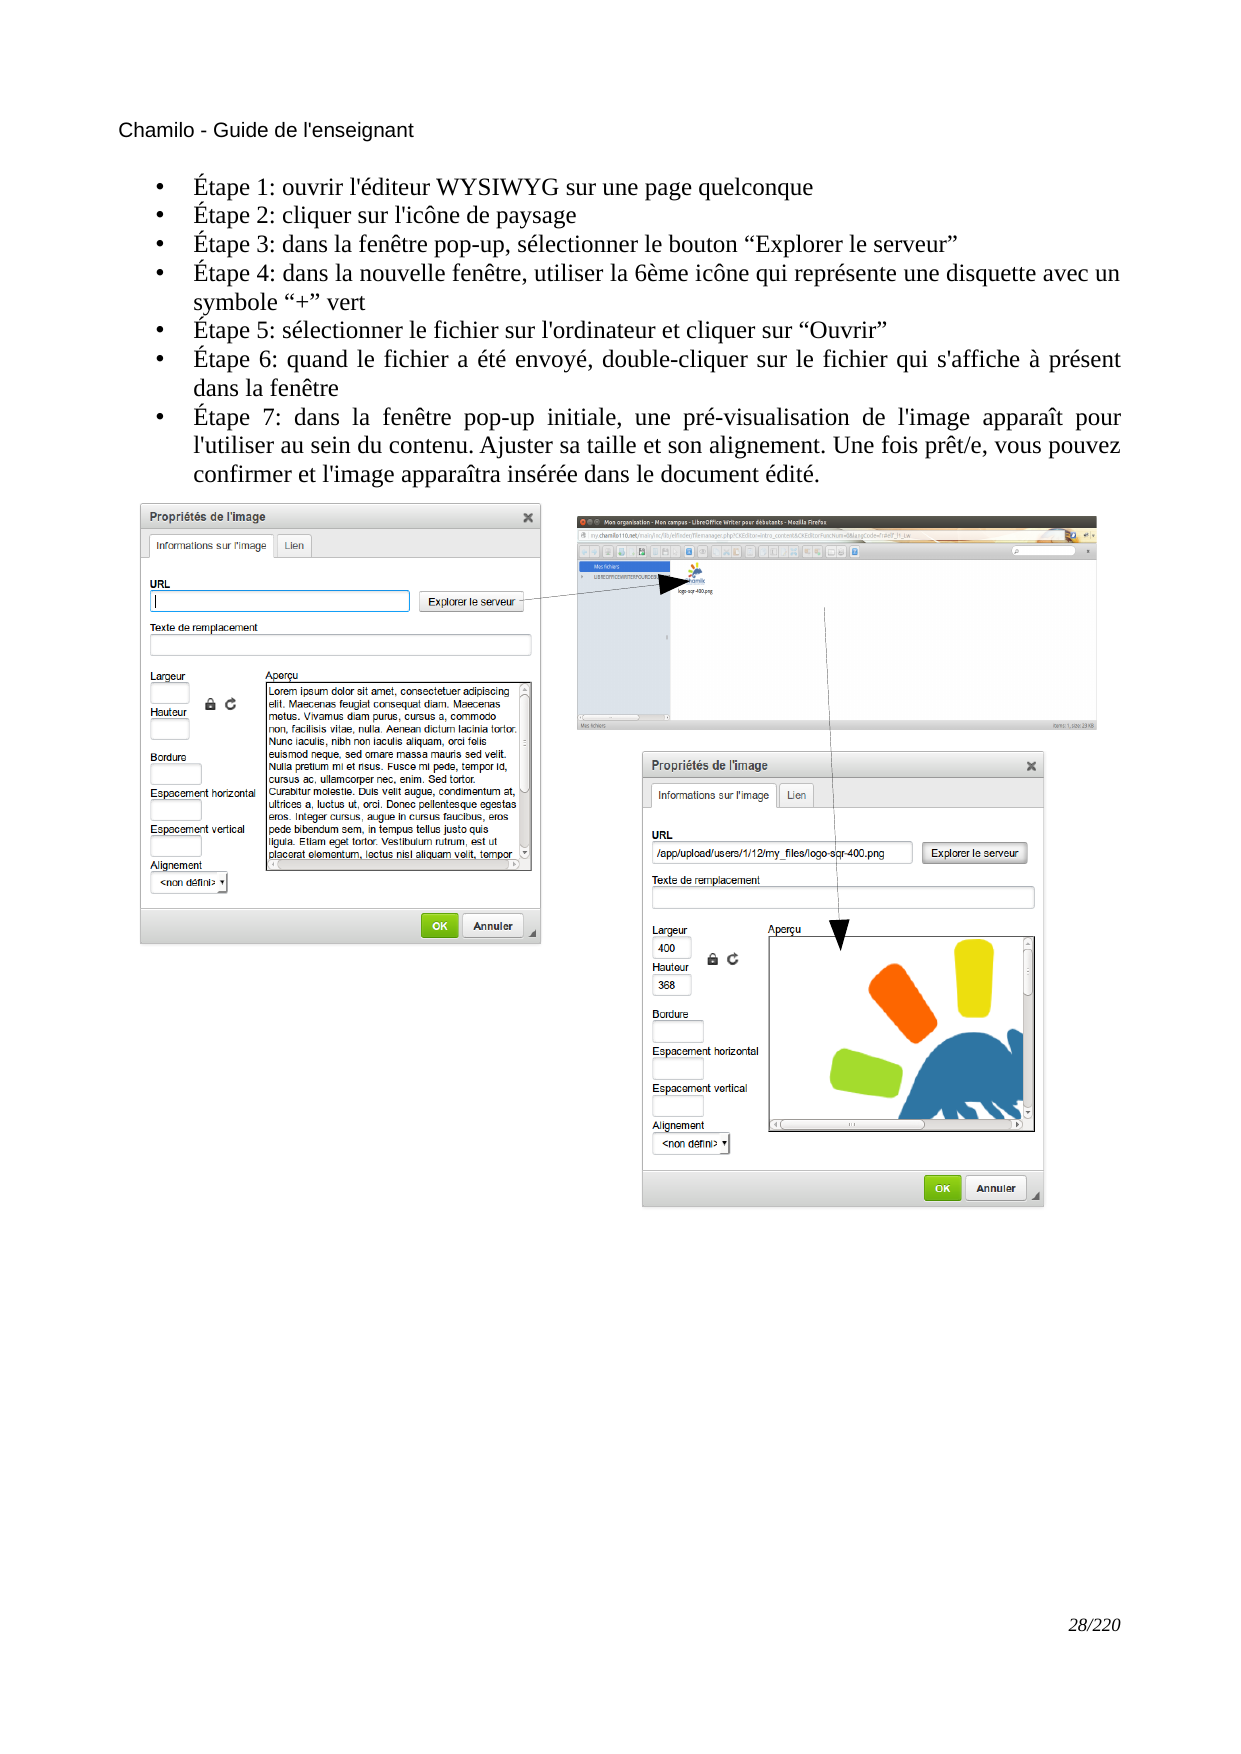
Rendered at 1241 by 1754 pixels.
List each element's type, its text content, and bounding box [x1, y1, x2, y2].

list Étape 2: cliquer sur l'icône de paysage [156, 200, 1122, 229]
list Étape 3: dans la fenêtre pop-up, sélectionner le bouton “Explorer le serveur” [156, 229, 1122, 258]
list Étape 4: dans la nouvelle fenêtre, utiliser la 6ème icône qui représente une disquette avec un symbole “+” vert [156, 258, 1122, 315]
list Étape 5: sélectionner le fichier sur l'ordinateur et cliquer sur “Ouvrir” [156, 315, 1122, 344]
picture [139, 503, 543, 947]
list Étape 6: quand le fichier a été envoyé, double-cliquer sur le fichier qui s'affiche à présent dans la fenêtre [156, 344, 1122, 402]
list Étape 1: ouvrir l'éditeur WYSIWYG sur une page quelconque [156, 172, 1122, 200]
list Étape 7: dans la fenêtre pop-up initiale, une pré-visualisation de l'image apparaît pour l'utiliser au sein du contenu. Ajuster sa taille et son alignement. Une fois prêt/e, vous pouvez confirmer et l'image apparaîtra insérée dans le document édité. [156, 402, 1122, 488]
picture [577, 516, 1097, 730]
picture [641, 751, 1047, 1211]
